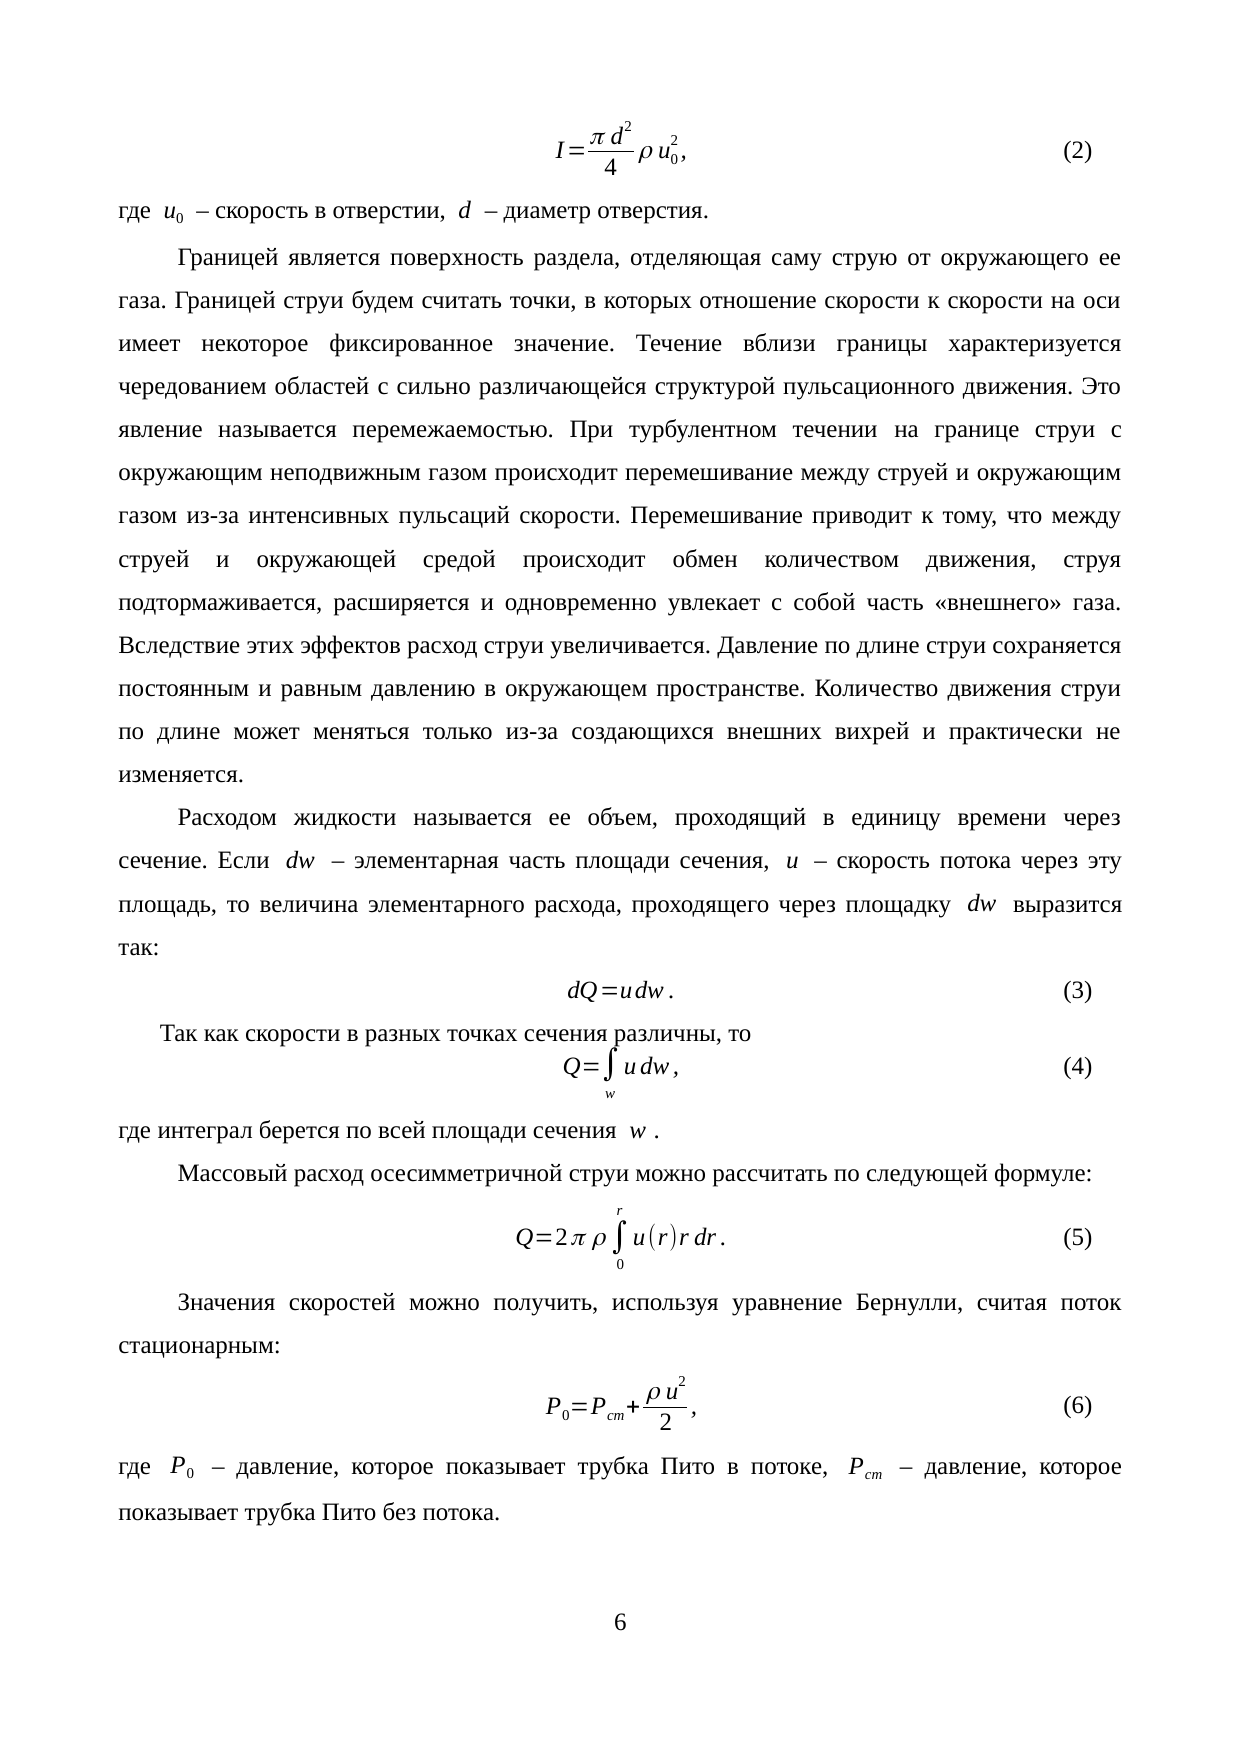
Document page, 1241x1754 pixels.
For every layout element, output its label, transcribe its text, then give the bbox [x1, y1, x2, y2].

text Так как скорости в разных точках сечения различны, то [118, 1018, 1122, 1047]
text Значения скоростей можно получить, используя уравнение Бернулли, считая поток стационарным: [118, 1287, 1122, 1358]
text (4) [118, 1047, 1122, 1101]
text (2) [118, 118, 1122, 181]
text где интеграл берется по всей площади сечения . [118, 1115, 1122, 1144]
text Границей является поверхность раздела, отделяющая саму струю от окружающего ее газа. Границей струи будем считать точки, в которых отношение скорости к скорости на оси имеет некоторое фиксированное значение. Течение вблизи границы характеризуется чередованием областей с сильно различающейся структурой пульсационного движения. Это явление называется перемежаемостью. При турбулентном течении на границе струи с окружающим неподвижным газом происходит перемешивание между струей и окружающим газом из-за интенсивных пульсаций скорости. Перемешивание приводит к тому, что между струей и окружающей средой происходит обмен количеством движения, струя подтормаживается, расширяется и одновременно увлекает с собой часть «внешнего» газа. Вследствие этих эффектов расход струи увеличивается. Давление по длине струи сохраняется постоянным и равным давлению в окружающем пространстве. Количество движения струи по длине может меняться только из-за создающихся внешних вихрей и практически не изменяется. [118, 242, 1122, 788]
text где – скорость в отверстии, – диаметр отверстия. [118, 195, 1122, 227]
text (6) [118, 1373, 1122, 1436]
text Массовый расход осесимметричной струи можно рассчитать по следующей формуле: [118, 1158, 1122, 1187]
text Расходом жидкости называется ее объем, проходящий в единицу времени через сечение. Если – элементарная часть площади сечения, – скорость потока через эту площадь, то величина элементарного расхода, проходящего через площадку выразится так: [118, 802, 1122, 961]
text (5) [118, 1202, 1122, 1272]
text (3) [118, 975, 1122, 1004]
text где – давление, которое показывает трубка Пито в потоке, – давление, которое показывает трубка Пито без потока. [118, 1451, 1122, 1526]
